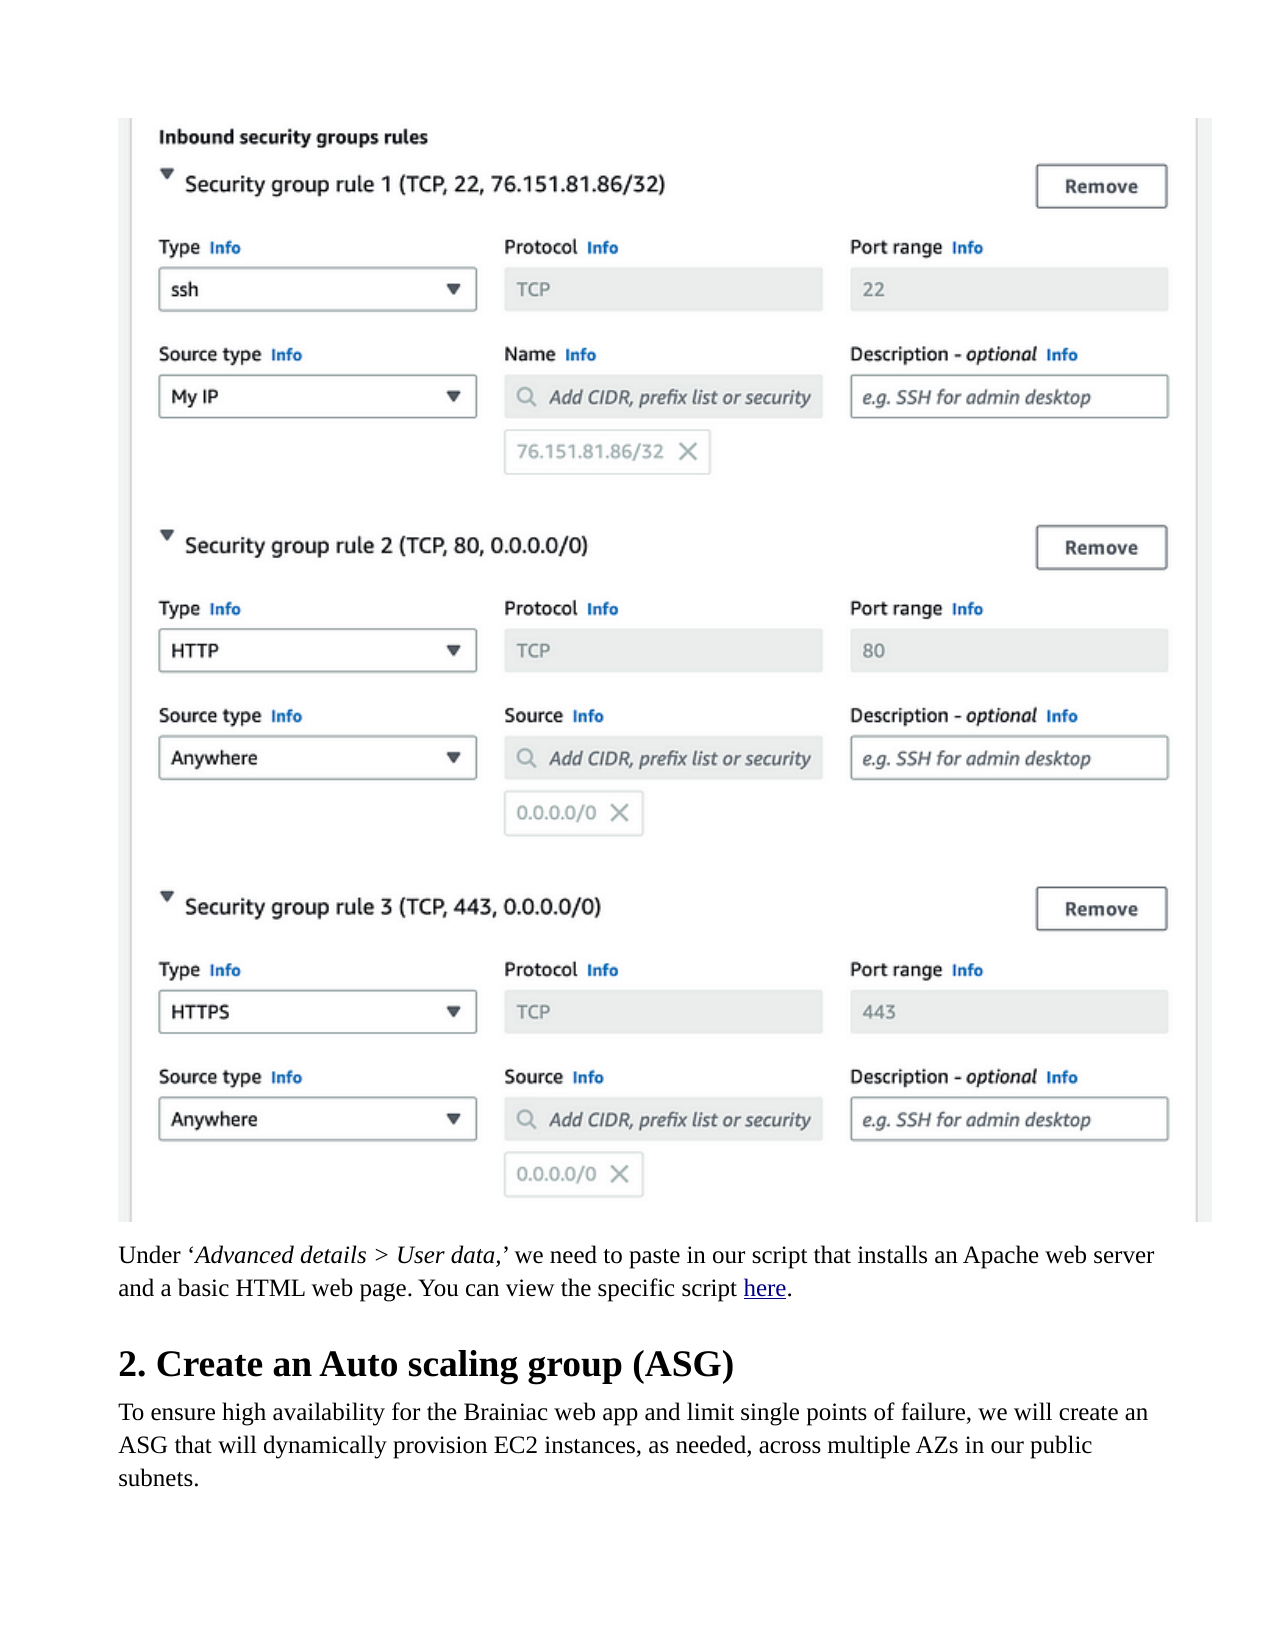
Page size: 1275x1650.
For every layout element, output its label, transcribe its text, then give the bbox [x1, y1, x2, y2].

text Under ‘Advanced details > User data,’ we need to paste in our script that installs an Apache web server and a basic HTML web page. You can view the specific script here. [118, 1240, 1157, 1302]
subtitle 2. Create an Auto scaling group (ASG) [118, 1342, 1157, 1385]
picture [118, 118, 1212, 1222]
text To ensure high availability for the Brainiac web app and limit single points of failure, we will create an ASG that will dynamically provision EC2 instances, as needed, across multiple AZs in our public subnets. [118, 1397, 1157, 1492]
